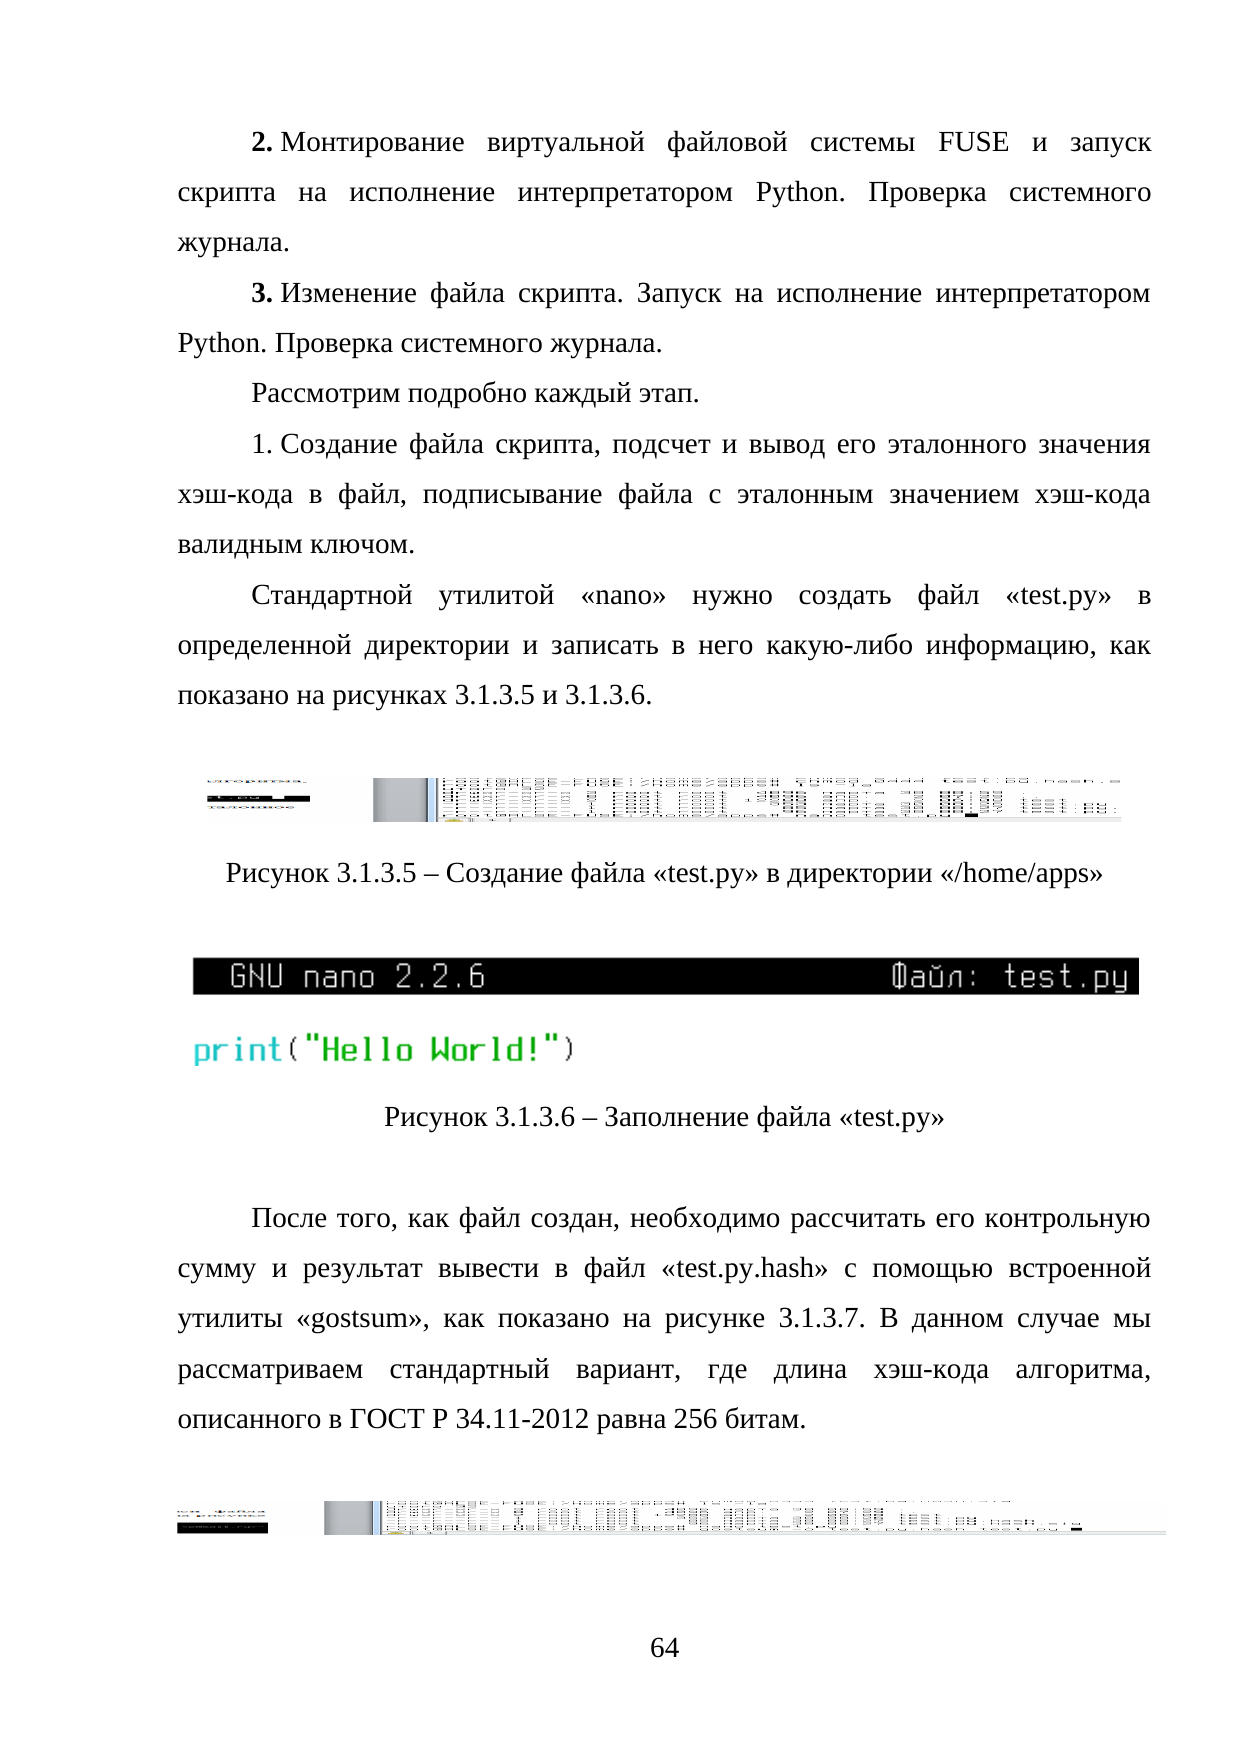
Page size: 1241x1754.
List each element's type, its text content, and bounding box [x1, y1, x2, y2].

text Рассмотрим подробно каждый этап. [177, 376, 1152, 409]
text После того, как файл создан, необходимо рассчитать его контрольную сумму и результат вывести в файл «test.py.hash» с помощью встроенной утилиты «gostsum», как показано на рисунке 3.1.3.7. В данном случае мы рассматриваем стандартный вариант, где длина хэш-кода алгоритма, описанного в ГОСТ Р 34.11-2012 равна 256 битам. [177, 1200, 1152, 1435]
picture [533, 1523, 1167, 1535]
text Стандартной утилитой «nano» нужно создать файл «test.py» в определенной директории и записать в него какую-либо информацию, как показано на рисунках 3.1.3.5 и 3.1.3.6. [177, 577, 1152, 711]
list Создание файла скрипта, подсчет и вывод его эталонного значения хэш-кода в файл, подписывание файла с эталонным значением хэш-кода валидным ключом. [177, 426, 1152, 560]
text Рисунок 3.1.3.6 – Заполнение файла «test.py» [177, 1099, 1152, 1133]
text Рисунок 3.1.3.5 – Создание файла «test.py» в директории «/home/apps» [177, 855, 1152, 889]
list Изменение файла скрипта. Запуск на исполнение интерпретатором Python. Проверка системного журнала. [177, 275, 1152, 359]
list Монтирование виртуальной файловой системы FUSE и запуск скрипта на исполнение интерпретатором Python. Проверка системного журнала. [177, 124, 1152, 258]
picture [592, 955, 1138, 1030]
picture [465, 807, 1122, 822]
